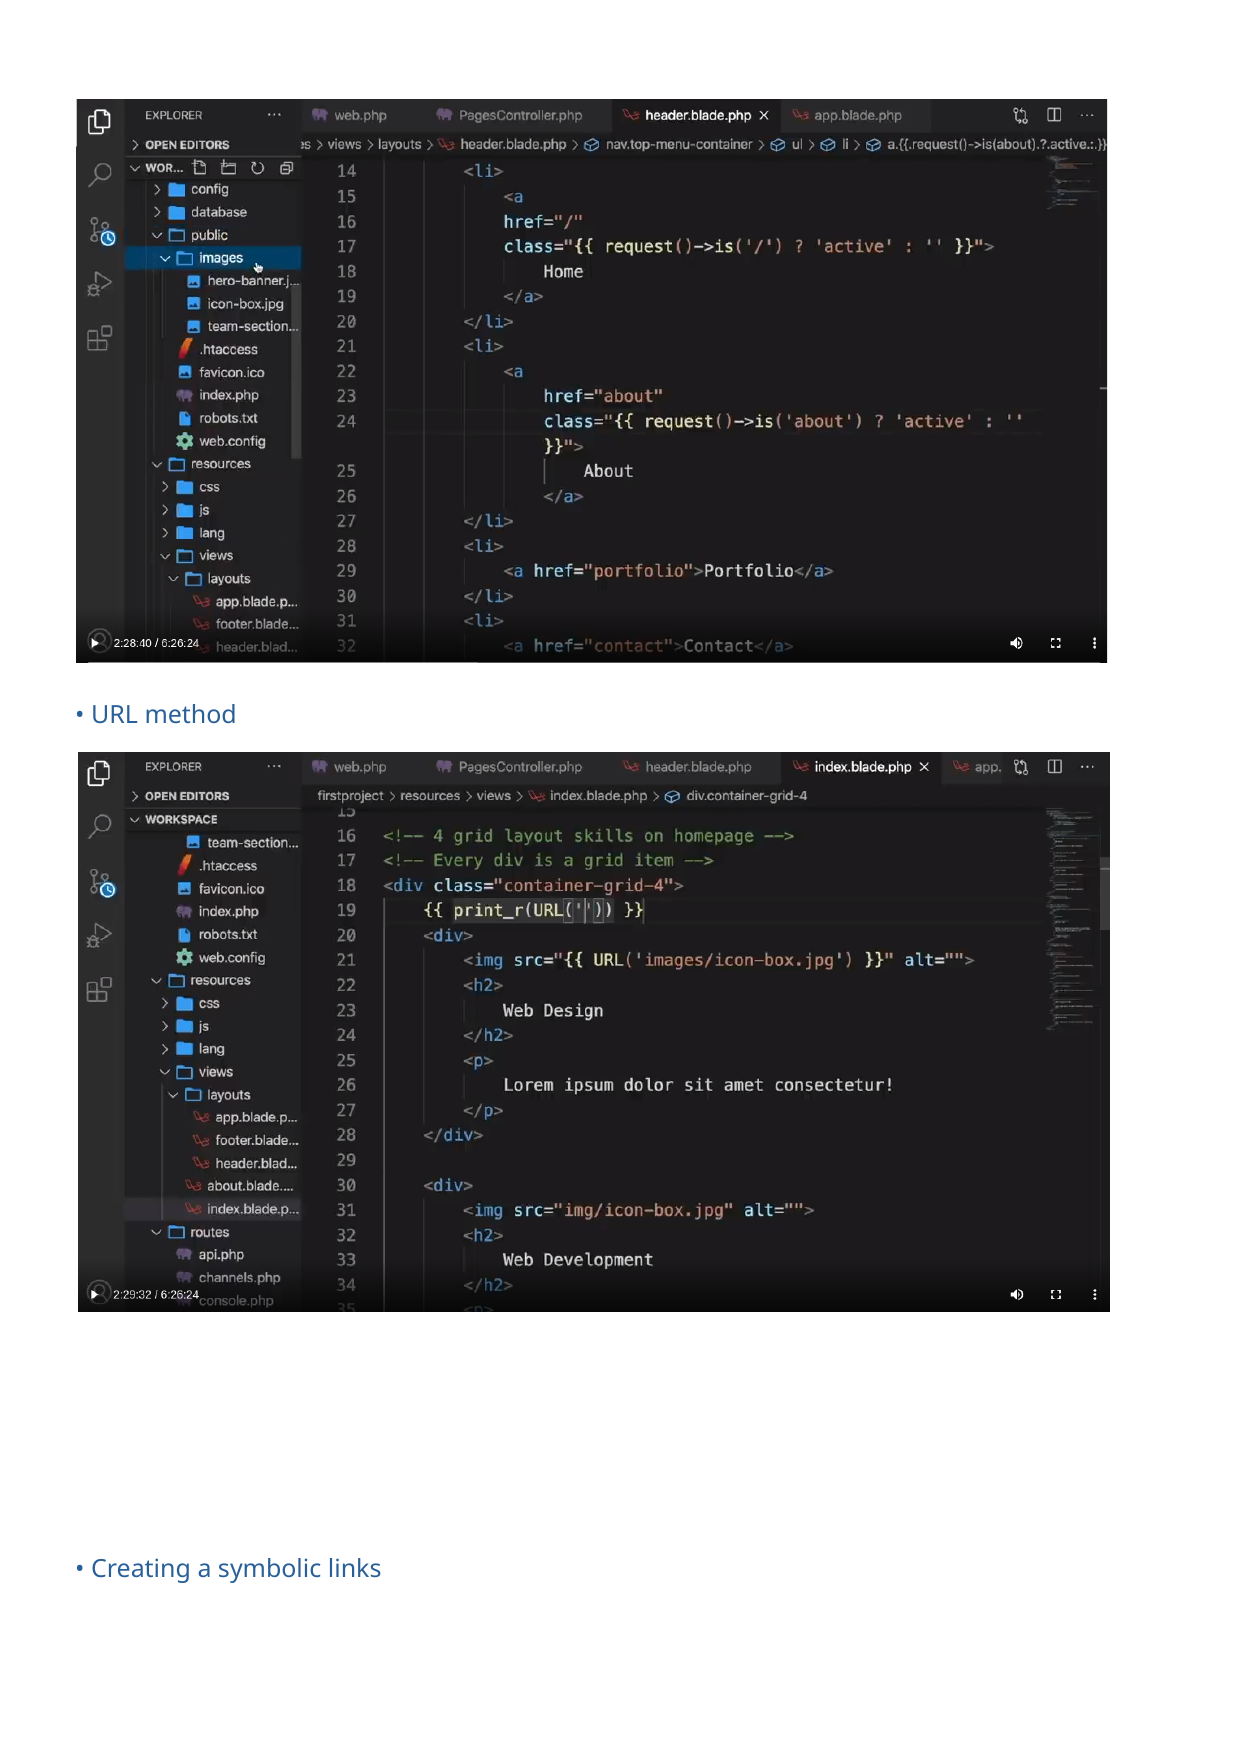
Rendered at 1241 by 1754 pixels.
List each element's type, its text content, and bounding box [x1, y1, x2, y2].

text • Creating a symbolic links [75, 1551, 1165, 1584]
text • URL method [75, 697, 1165, 731]
picture [78, 752, 1110, 1312]
picture [76, 99, 1108, 663]
